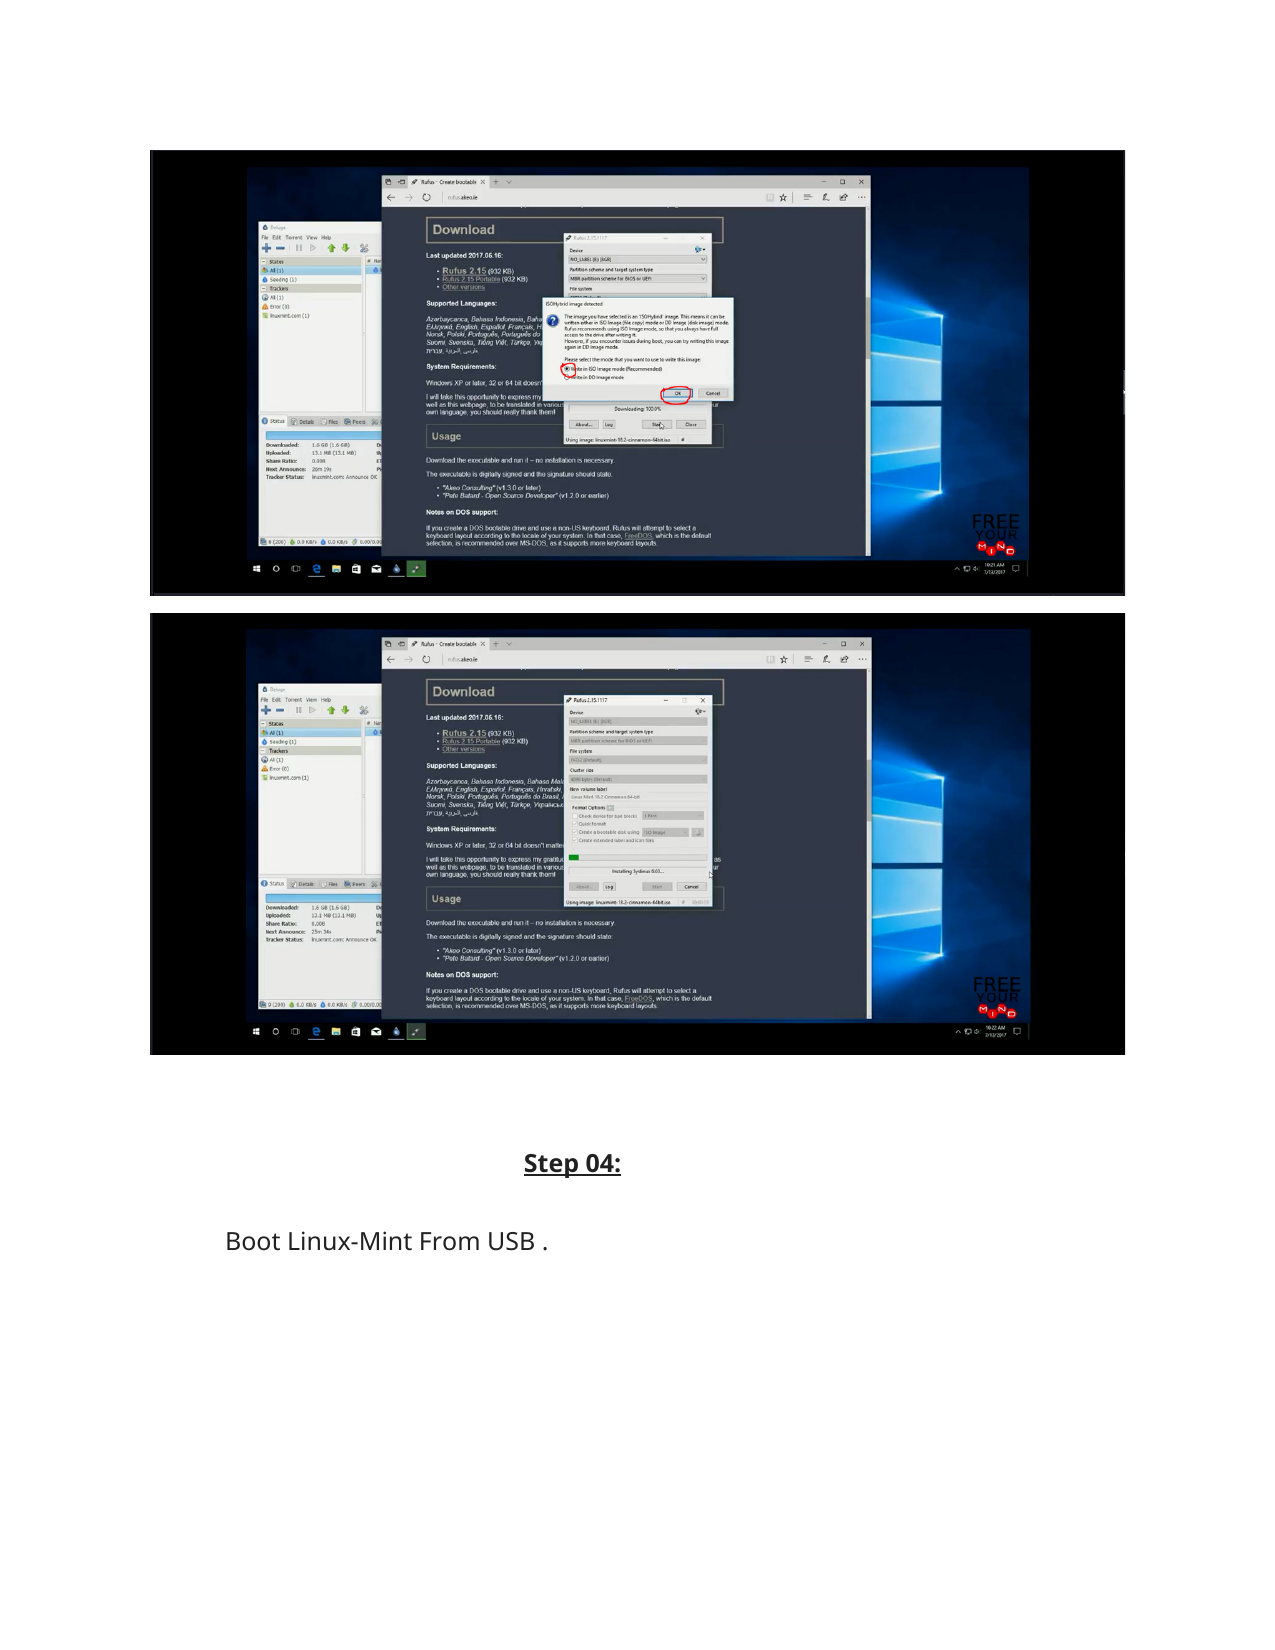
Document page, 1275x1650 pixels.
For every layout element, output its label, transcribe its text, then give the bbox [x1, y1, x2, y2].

list Step 04: [225, 1146, 1125, 1179]
list Boot Linux-Mint From USB . [225, 1223, 1125, 1257]
